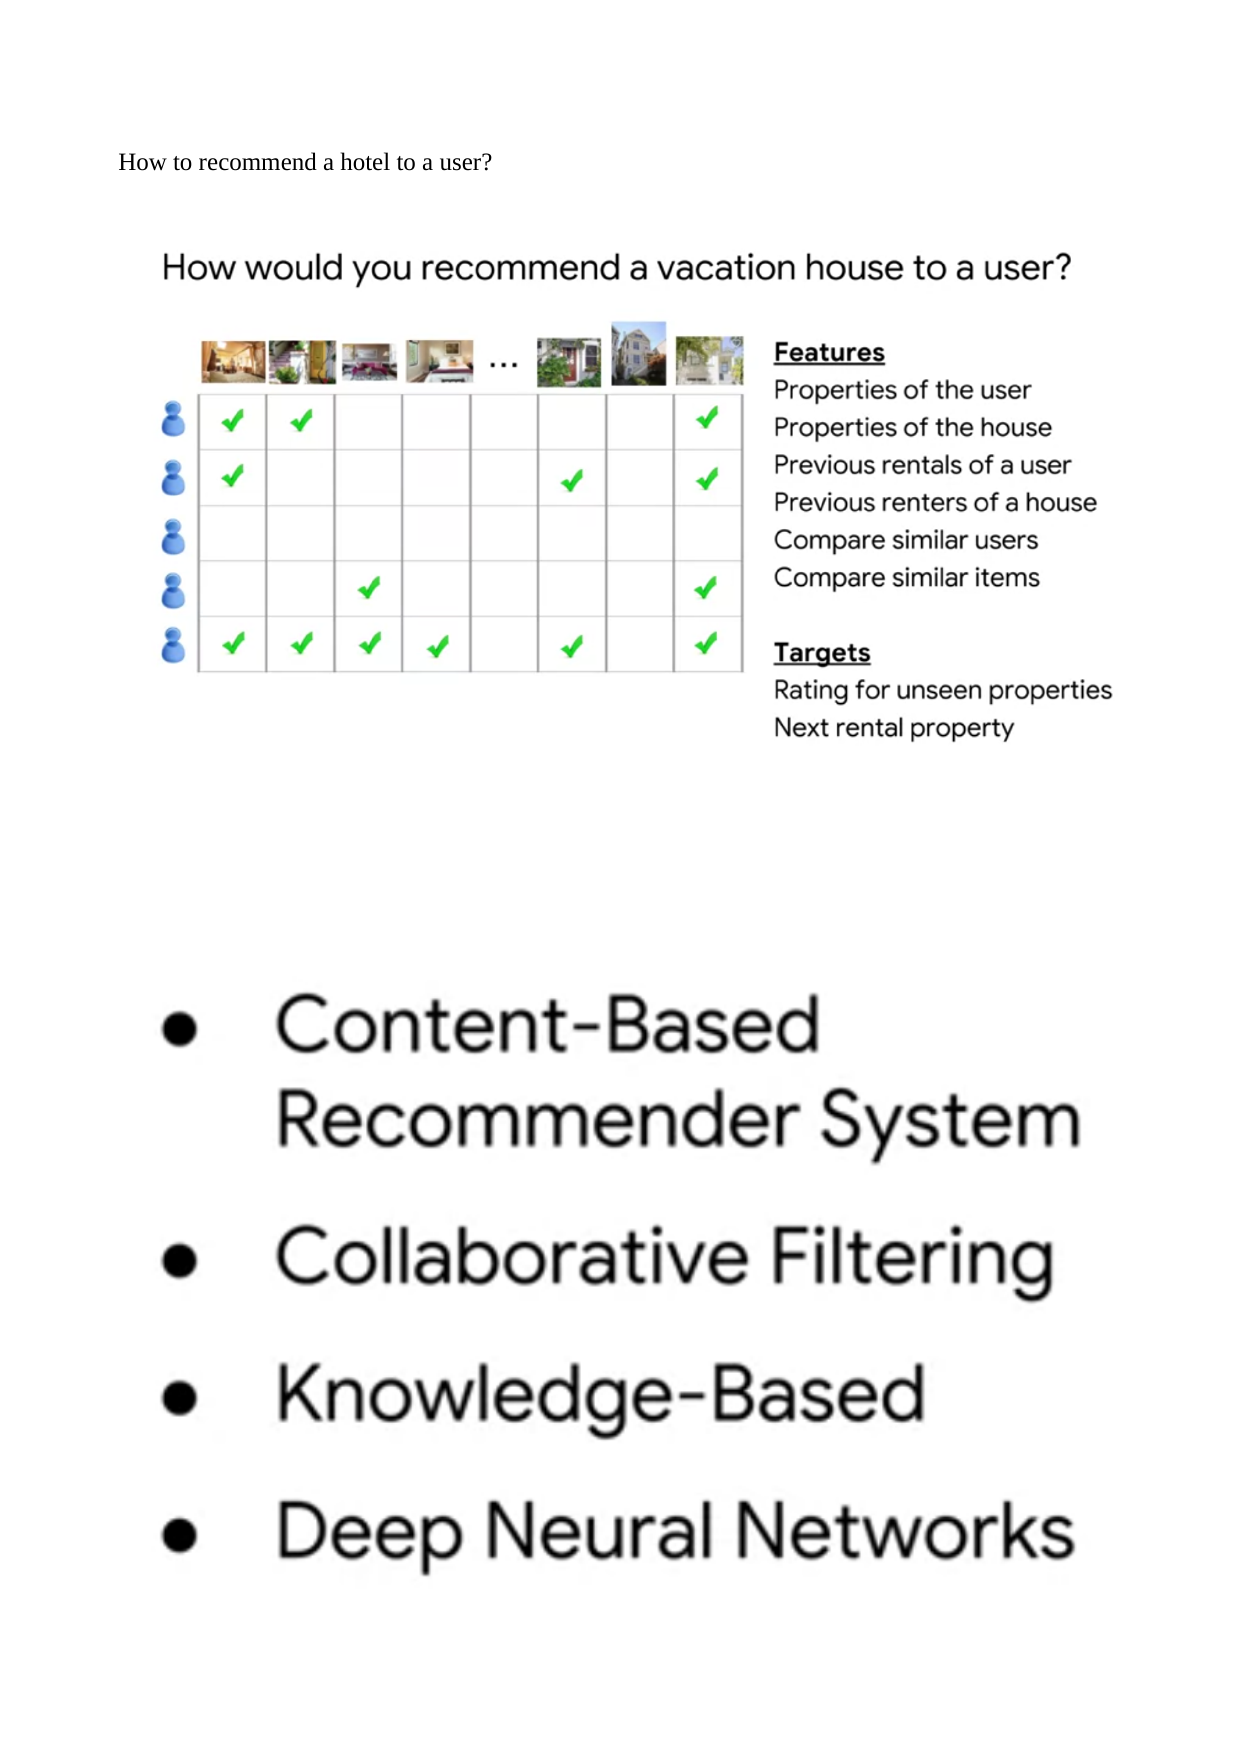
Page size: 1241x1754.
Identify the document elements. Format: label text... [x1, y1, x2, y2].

text How to recommend a hotel to a user? [118, 147, 1122, 176]
picture [118, 233, 1123, 772]
picture [140, 972, 1100, 1589]
